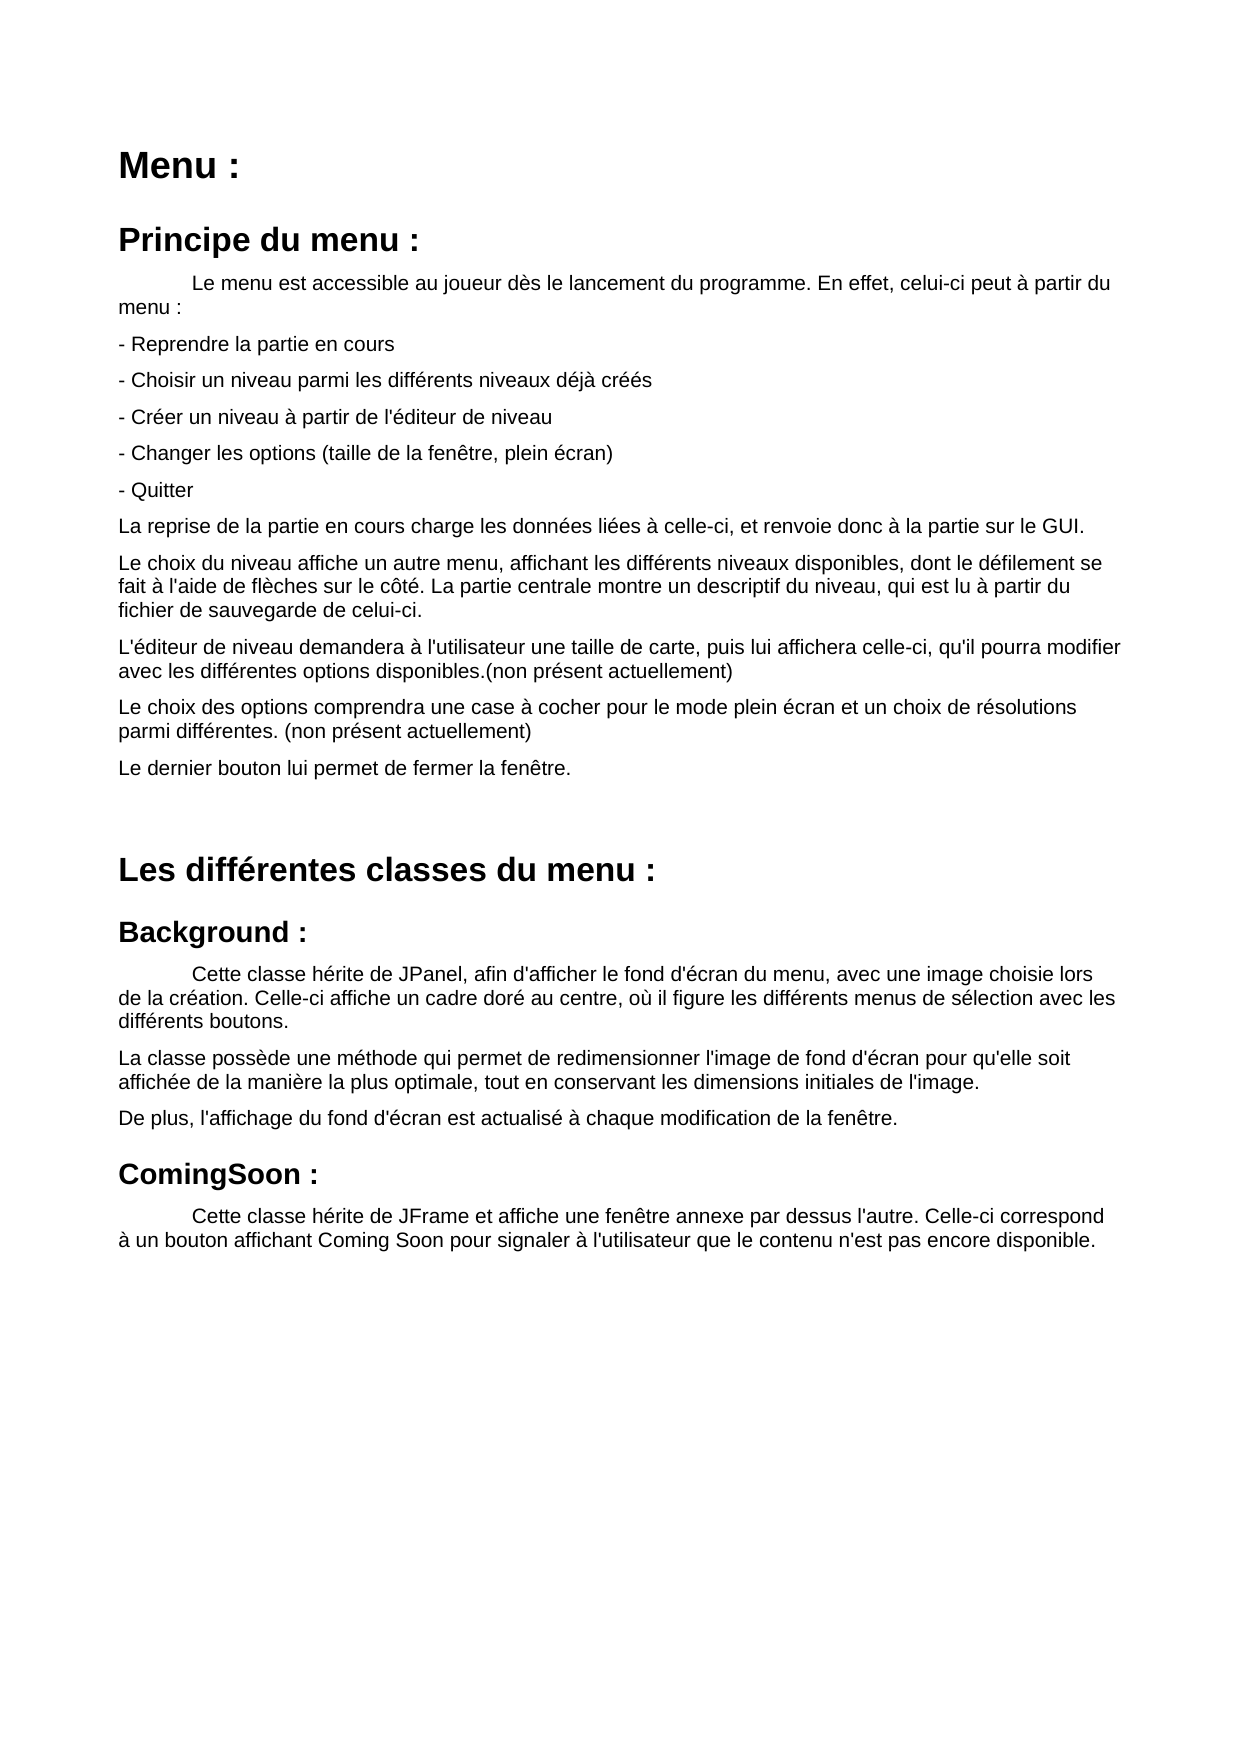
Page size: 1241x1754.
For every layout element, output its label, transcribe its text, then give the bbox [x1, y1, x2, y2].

text - Changer les options (taille de la fenêtre, plein écran) [118, 441, 1122, 465]
text Le choix des options comprendra une case à cocher pour le mode plein écran et un choix de résolutions parmi différentes. (non présent actuellement) [118, 695, 1122, 743]
text Le choix du niveau affiche un autre menu, affichant les différents niveaux disponibles, dont le défilement se fait à l'aide de flèches sur le côté. La partie centrale montre un descriptif du niveau, qui est lu à partir du fichier de sauvegarde de celui-ci. [118, 550, 1122, 622]
subtitle Les différentes classes du menu : [118, 849, 1122, 888]
text De plus, l'affichage du fond d'écran est actualisé à chaque modification de la fenêtre. [118, 1106, 1122, 1130]
text - Créer un niveau à partir de l'éditeur de niveau [118, 404, 1122, 428]
subtitle ComingSoon : [118, 1157, 1122, 1191]
text - Quitter [118, 477, 1122, 501]
subtitle Menu : [118, 143, 1122, 187]
text Cette classe hérite de JFrame et affiche une fenêtre annexe par dessus l'autre. Celle-ci correspond à un bouton affichant Coming Soon pour signaler à l'utilisateur que le contenu n'est pas encore disponible. [118, 1203, 1122, 1251]
text - Reprendre la partie en cours [118, 332, 1122, 356]
text L'éditeur de niveau demandera à l'utilisateur une taille de carte, puis lui affichera celle-ci, qu'il pourra modifier avec les différentes options disponibles.(non présent actuellement) [118, 635, 1122, 683]
text La classe possède une méthode qui permet de redimensionner l'image de fond d'écran pour qu'elle soit affichée de la manière la plus optimale, tout en conservant les dimensions initiales de l'image. [118, 1046, 1122, 1094]
text Cette classe hérite de JPanel, afin d'afficher le fond d'écran du menu, avec une image choisie lors de la création. Celle-ci affiche un cadre doré au centre, où il figure les différents menus de sélection avec les différents boutons. [118, 961, 1122, 1033]
subtitle Principe du menu : [118, 220, 1122, 259]
text Le menu est accessible au joueur dès le lancement du programme. En effet, celui-ci peut à partir du menu : [118, 271, 1122, 319]
text Le dernier bouton lui permet de fermer la fenêtre. [118, 756, 1122, 779]
text - Choisir un niveau parmi les différents niveaux déjà créés [118, 368, 1122, 392]
subtitle Background : [118, 915, 1122, 949]
text La reprise de la partie en cours charge les données liées à celle-ci, et renvoie donc à la partie sur le GUI. [118, 514, 1122, 538]
